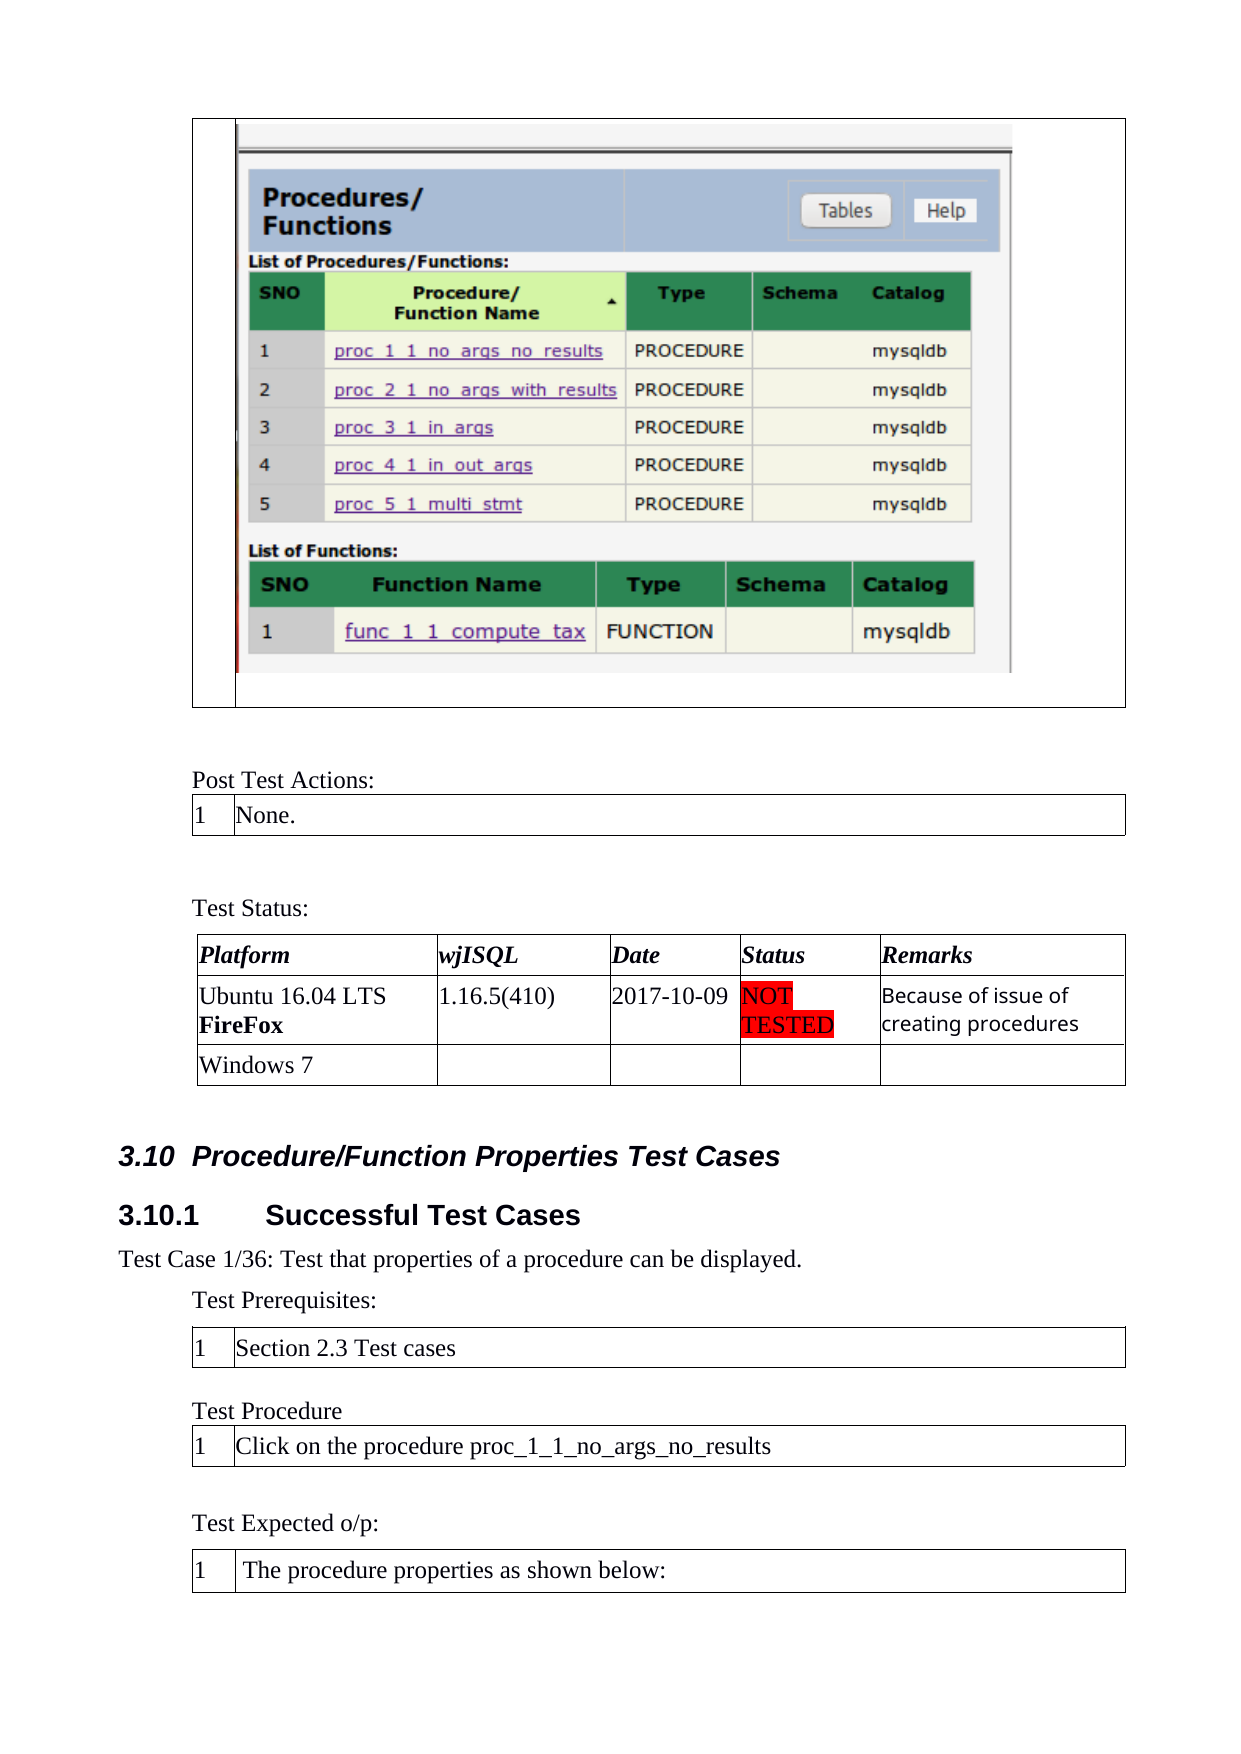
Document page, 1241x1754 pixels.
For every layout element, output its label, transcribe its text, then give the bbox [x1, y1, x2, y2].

table_cell Windows 7 [198, 1045, 437, 1085]
table_header Click on the procedure proc_1_1_no_args_no_results [235, 1426, 1125, 1466]
subtitle Procedure/Function Properties Test Cases [118, 1139, 1122, 1173]
table_header 1 [193, 795, 234, 835]
table_cell 2017-10-09 [611, 976, 740, 1044]
table_cell [611, 1045, 740, 1085]
text Post Test Actions: [118, 765, 1122, 794]
text Test Expected o/p: [118, 1508, 1122, 1536]
table_cell Ubuntu 16.04 LTS FireFox [198, 976, 437, 1044]
table_header Remarks [881, 935, 1125, 975]
subtitle Successful Test Cases [118, 1198, 1122, 1231]
table_header Date [611, 935, 740, 975]
table_cell 1.16.5(410) [438, 976, 610, 1044]
table_header 1 [193, 1426, 234, 1466]
table_header The procedure properties as shown below: [236, 1550, 1125, 1592]
table_header wjISQL [438, 935, 610, 975]
table_header Section 2.3 Test cases [235, 1328, 1125, 1367]
table_header Platform [198, 935, 437, 975]
table_header [236, 119, 1125, 707]
table_cell [438, 1045, 610, 1085]
picture [236, 124, 1013, 673]
text Test Prerequisites: [118, 1285, 1122, 1314]
text Test Status: [118, 893, 1122, 922]
table_header 1 [193, 1328, 234, 1367]
table_header [193, 119, 235, 707]
text Test Case 1/36: Test that properties of a procedure can be displayed. [118, 1244, 1122, 1273]
table_header Status [741, 935, 880, 975]
table_cell [741, 1045, 880, 1085]
table_header 1 [193, 1550, 235, 1592]
text Test Procedure [118, 1396, 1122, 1425]
table_header None. [235, 795, 1125, 835]
table_cell NOT TESTED [741, 976, 880, 1044]
table_cell [881, 1044, 1125, 1085]
table_cell Because of issue of creating procedures [881, 975, 1125, 1044]
